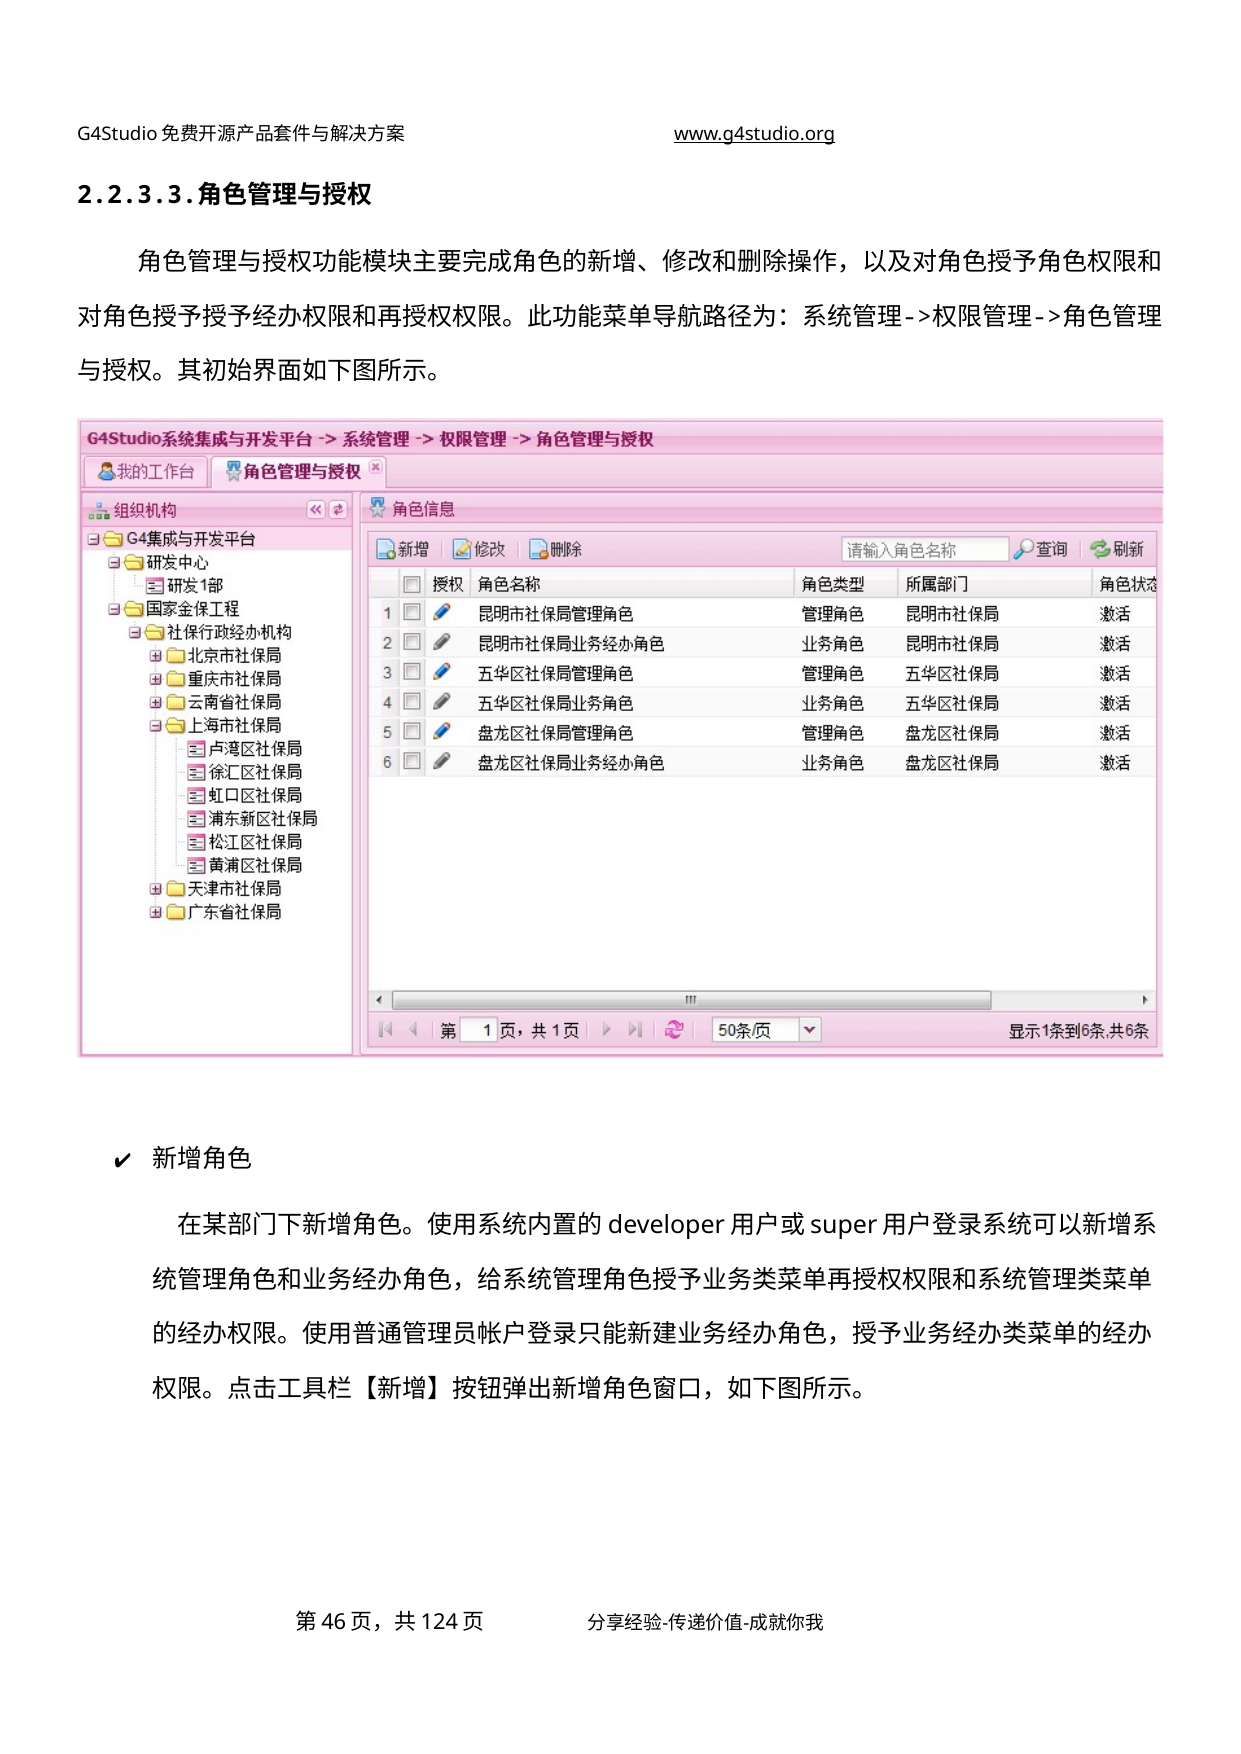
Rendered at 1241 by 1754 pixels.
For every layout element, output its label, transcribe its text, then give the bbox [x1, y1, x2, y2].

list 在某部门下新增角色。使用系统内置的developer用户或super用户登录系统可以新增系统管理角色和业务经办角色，给系统管理角色授予业务类菜单再授权权限和系统管理类菜单的经办权限。使用普通管理员帐户登录只能新建业务经办角色，授予业务经办类菜单的经办权限。点击工具栏【新增】按钮弹出新增角色窗口，如下图所示。 [114, 1205, 1163, 1404]
picture [76, 417, 1164, 1058]
list 新增角色 [114, 1138, 1163, 1174]
subtitle 2.2.3.3.角色管理与授权 [77, 175, 1163, 211]
text 角色管理与授权功能模块主要完成角色的新增、修改和删除操作，以及对角色授予角色权限和对角色授予授予经办权限和再授权权限。此功能菜单导航路径为：系统管理->权限管理->角色管理与授权。其初始界面如下图所示。 [77, 242, 1163, 387]
